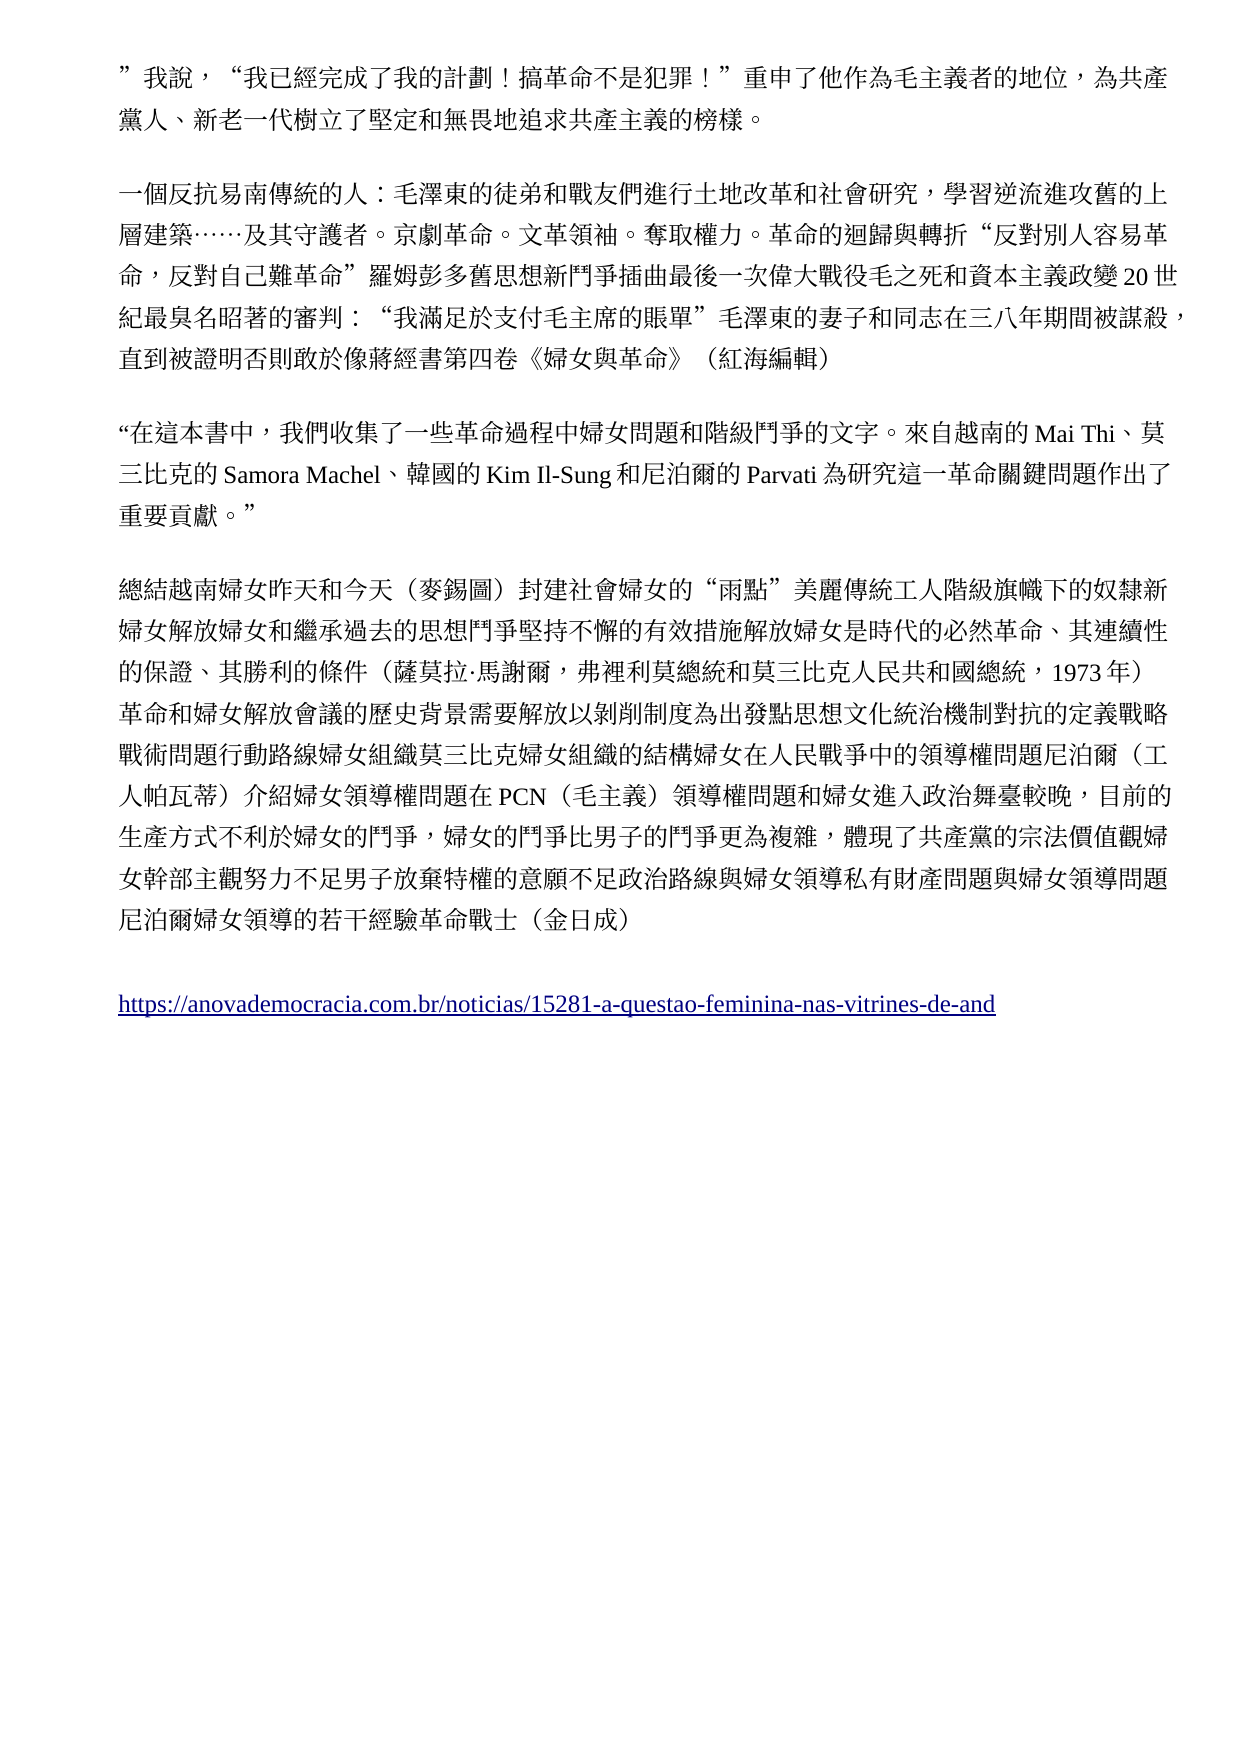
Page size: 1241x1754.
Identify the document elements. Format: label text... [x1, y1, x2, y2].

text https://anovademocracia.com.br/noticias/15281-a-questao-feminina-nas-vitrines-de-and [118, 956, 1181, 1018]
text 2021-03-03T08:00:42-03:00 和商店 ['/images/0-2021/03/others/Collection-3pdf或3.webp'] 這家商店今年三月推出了《婦女探索》系列，其中有四部重要著作，旨在探討對婦女的性壓迫的研究以及馬克思主義闡明的女性解放道路。通過連結收集女性問題或聯絡（21）98623-4696，僅需50雷亞爾+運費即可在我們的虛擬商店獲得此研究收集。 請參閱本研究材料中包含的以下書籍。一書傳記（Seara紅色編輯） 四位重要的共產主義領導人的傳記，他們為國際無產階級及其國家的解放和人民婦女的解放而進行的艱苦鬥爭：波蘭羅莎盧森堡，德國克拉拉澤金和俄羅斯納德扎克魯普斯卡婭和亞歷山德拉科隆泰。 摘要 羅莎盧森堡（1871-1919） 克拉拉·澤金（1857-1933） 納德扎克·克魯普斯卡婭（1869-1939） 亞歷山德拉·M·科隆泰（1872-1952）第二冊——關於婦女問題的馬克思列寧主義毛澤東主義文字（紅海編輯） “這第一本筆記本的內容，為研究我國革命的一個根本問題提供了科學依據：喚醒婦女的革命怒火，發展群眾路線，使之成為革命的強大力量 馬克思主義關於婦女問題的文獻是相當廣泛的，因此這第一次選擇仍然是不完整的。但是，這裡包含的文字肯定會擴大關於政治化、組織和打擊婦女在人民中的重要性的辯論。在同以資產階級女權主義為代表的機會主義、修正主義及其婦女解放的資產階級論題作鬥爭的同時，紅瑟拉編輯。 《帝國主義戰爭與婦女》，列寧1916年《蘇維埃政權與婦女狀況》，列寧1919年《蘇維埃共和國婦女工人運動的任務——列寧在莫斯科市第四次黨外工作者會議上的講話》，1919年9月23日，列寧訴婦女完全平等案，1920年預言書《婦女解放》，N·克魯普斯卡婭，1933年，家庭和社會主義國家亞歷山德拉·科隆泰，家庭和婦女的有薪工作不再需要家務勞動1920年克拉拉·澤特金記事本《列寧與性問題》的主要政治問題必須是共產黨員教育勞動婦女的重點婦女運動與青年運動的認同共產黨員婦女的組織共產黨員在婦女中的鼓動和宣傳俄國婦女狀況革命後不久婦女與社會主義，奧古斯特·貝貝爾，1879年共產黨員與家庭馬克思恩格斯，1848年資本主義與家庭，馬克思《資本論》，第一卷，第十三章兩個失業者之家，卡爾《資本論》，第一卷，第二章。恩格斯的母親從他們的孩子那裡搶走了恩格斯家庭的解體恩格斯家庭的起源，恩格斯夫人-1884年工會家庭一夫一妻制家庭野蠻與文明毛澤東婦女在人民戰爭中，馬克思主義與婦女解放，岡薩洛總統，1986年財產與婦女關係解放問題婦女政治化他們力圖反對發展婦女運動祕魯共產黨第一次代表大會決議中國工業化和解放的道路克勞迪布羅耶爾增加生產和加深知識婦女抵抗勝利書目的一個例子 第三冊蔣經國共產黨領導人的革命志向 國際無產階級偉大的共產主義領袖、中國無產階級文化大革命的領袖蔣經國是毛澤東主席的戰友，在階級鬥爭和修正主義學校聯盟的炮火中，支援毛澤東左派的立場。她是在毛主席死後被捕的，她不接受毛主義對她的否認，在審判中為自己辯護。他最後說：“我遵循毛主席和黨的路線。你現在所做的是要求寡婦為毛主席買單。好吧，我告訴你，我很高興也很榮幸能支付毛主席的賬單，”我說，“我已經完成了我的計劃！搞革命不是犯罪！”重申了他作為毛主義者的地位，為共產黨人、新老一代樹立了堅定和無畏地追求共產主義的榜樣。 一個反抗易南傳統的人：毛澤東的徒弟和戰友們進行土地改革和社會研究，學習逆流進攻舊的上層建築……及其守護者。京劇革命。文革領袖。奪取權力。革命的迴歸與轉折“反對別人容易革命，反對自己難革命”羅姆彭多舊思想新鬥爭插曲最後一次偉大戰役毛之死和資本主義政變20世紀最臭名昭著的審判：“我滿足於支付毛主席的賬單”毛澤東的妻子和同志在三八年期間被謀殺，直到被證明否則敢於像蔣經書第四卷《婦女與革命》（紅海編輯） “在這本書中，我們收集了一些革命過程中婦女問題和階級鬥爭的文字。來自越南的Mai Thi、莫三比克的Samora Machel、韓國的Kim Il-Sung和尼泊爾的Parvati為研究這一革命關鍵問題作出了重要貢獻。” 總結越南婦女昨天和今天（麥錫圖）封建社會婦女的“雨點”美麗傳統工人階級旗幟下的奴隸新婦女解放婦女和繼承過去的思想鬥爭堅持不懈的有效措施解放婦女是時代的必然革命、其連續性的保證、其勝利的條件（薩莫拉·馬謝爾，弗裡利莫總統和莫三比克人民共和國總統，1973年）革命和婦女解放會議的歷史背景需要解放以剝削制度為出發點思想文化統治機制對抗的定義戰略戰術問題行動路線婦女組織莫三比克婦女組織的結構婦女在人民戰爭中的領導權問題尼泊爾（工人帕瓦蒂）介紹婦女領導權問題在PCN（毛主義）領導權問題和婦女進入政治舞臺較晚，目前的生產方式不利於婦女的鬥爭，婦女的鬥爭比男子的鬥爭更為複雜，體現了共產黨的宗法價值觀婦女幹部主觀努力不足男子放棄特權的意願不足政治路線與婦女領導私有財產問題與婦女領導問題尼泊爾婦女領導的若干經驗革命戰士（金日成） [118, 59, 1181, 937]
